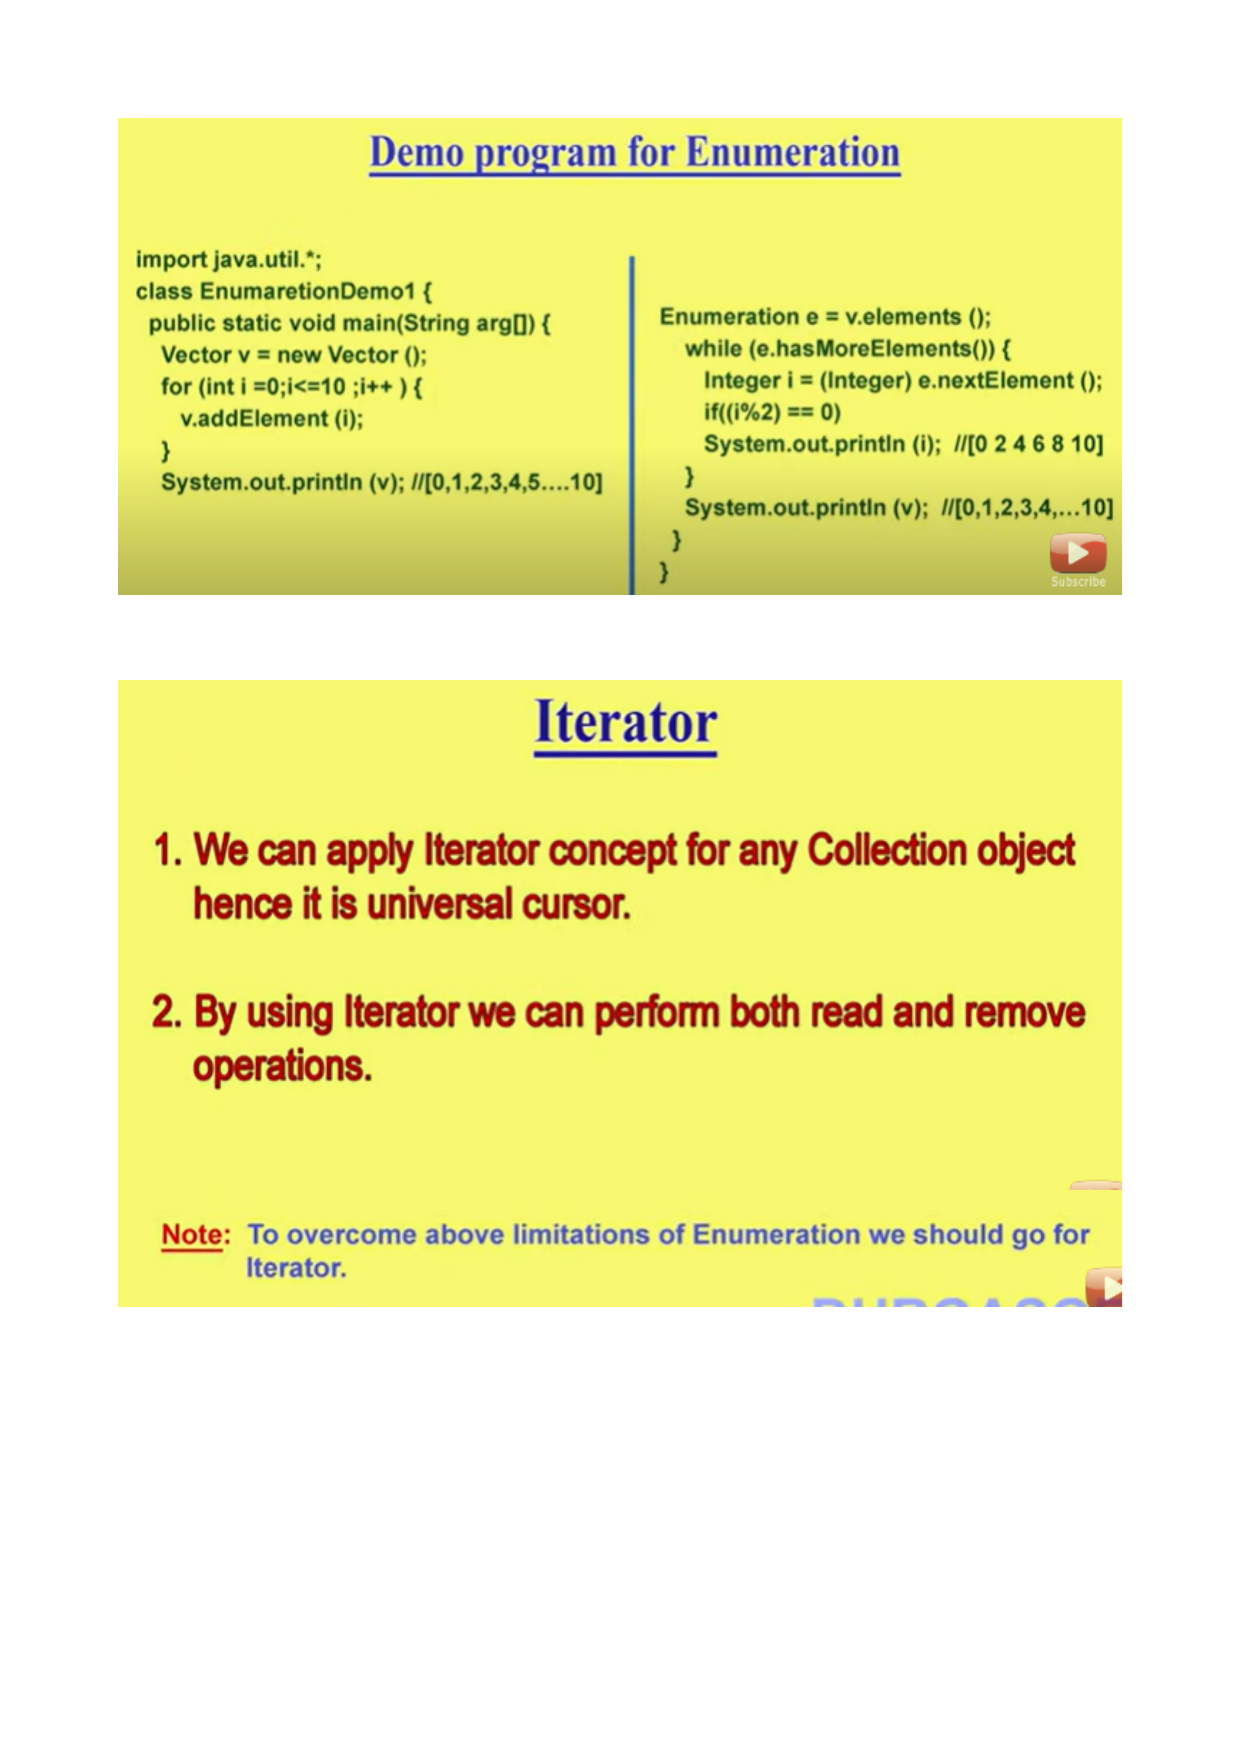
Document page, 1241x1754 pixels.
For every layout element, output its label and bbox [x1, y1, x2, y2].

picture [118, 118, 1123, 595]
picture [118, 680, 1123, 1307]
